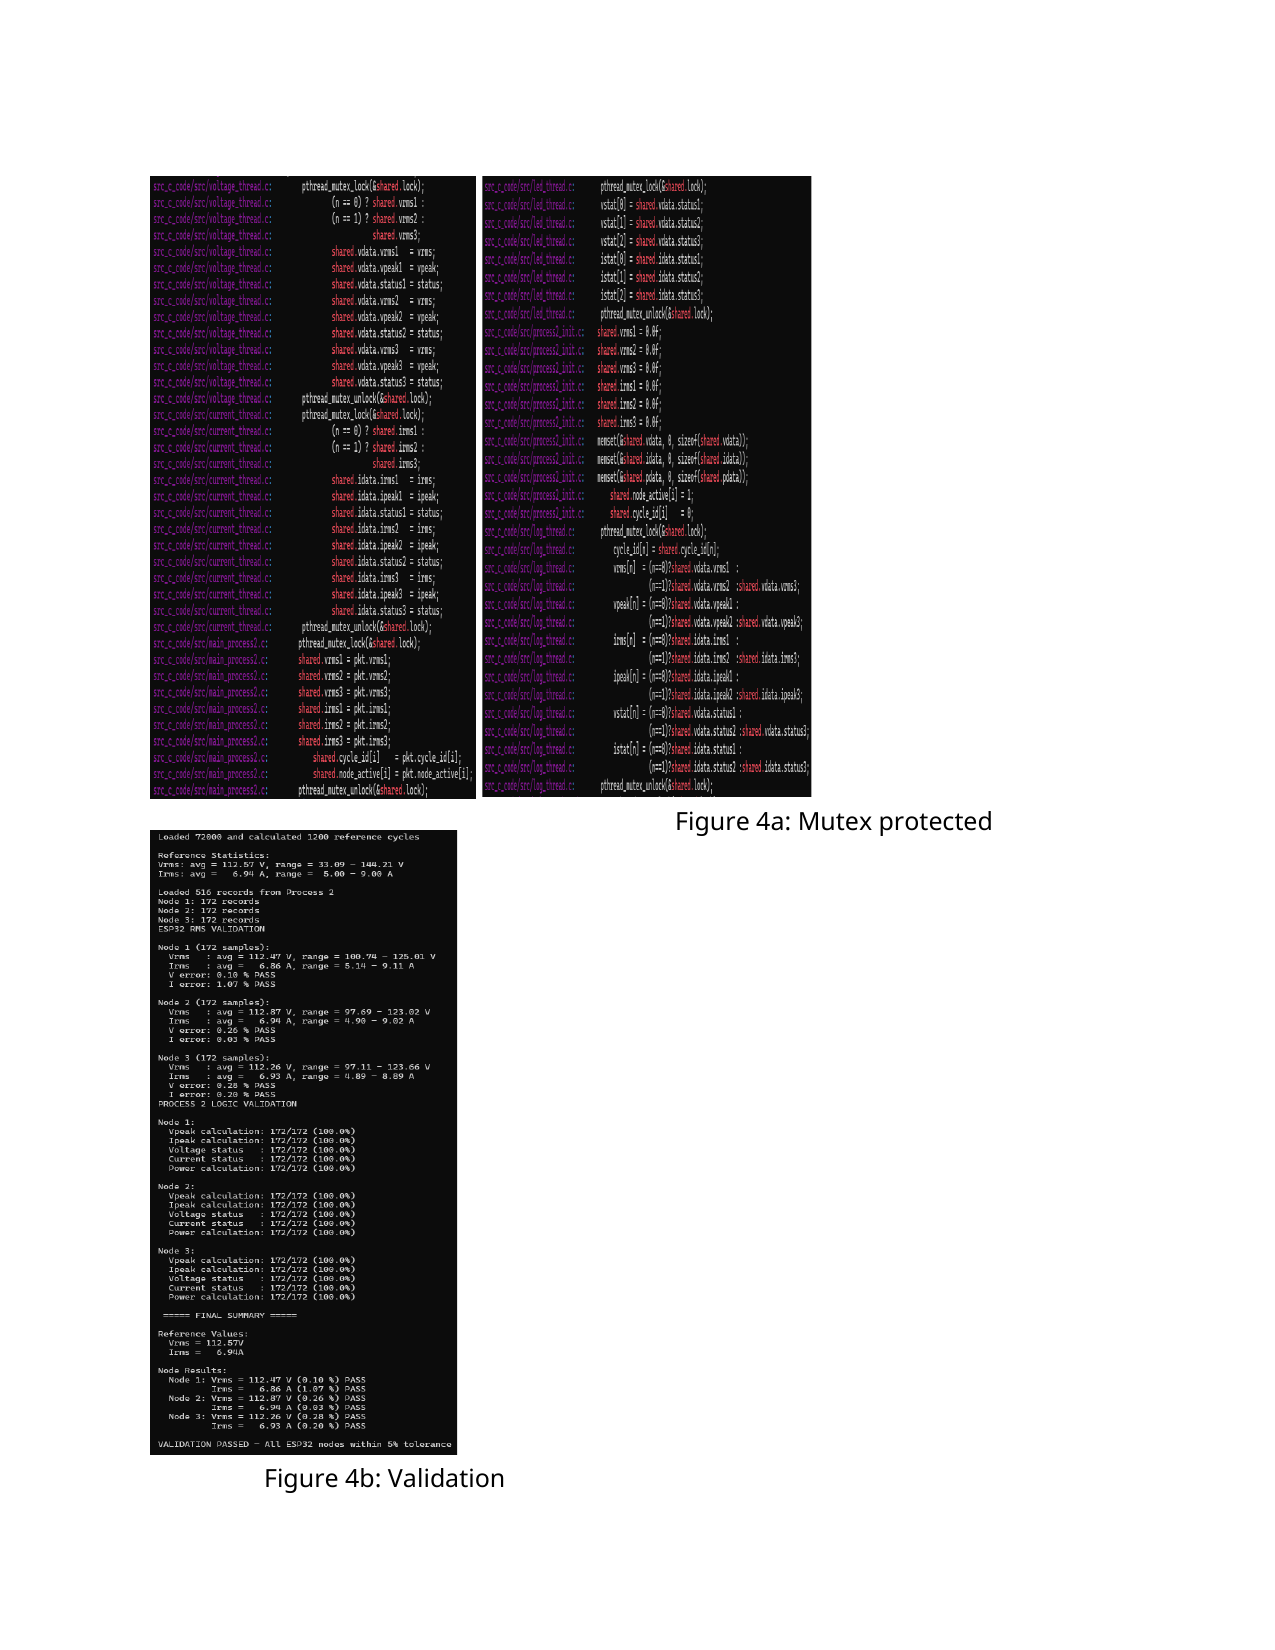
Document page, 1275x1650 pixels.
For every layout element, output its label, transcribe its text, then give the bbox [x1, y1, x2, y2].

text Figure 4a: Mutex protected Figure 4b: Validation [150, 150, 1125, 1494]
